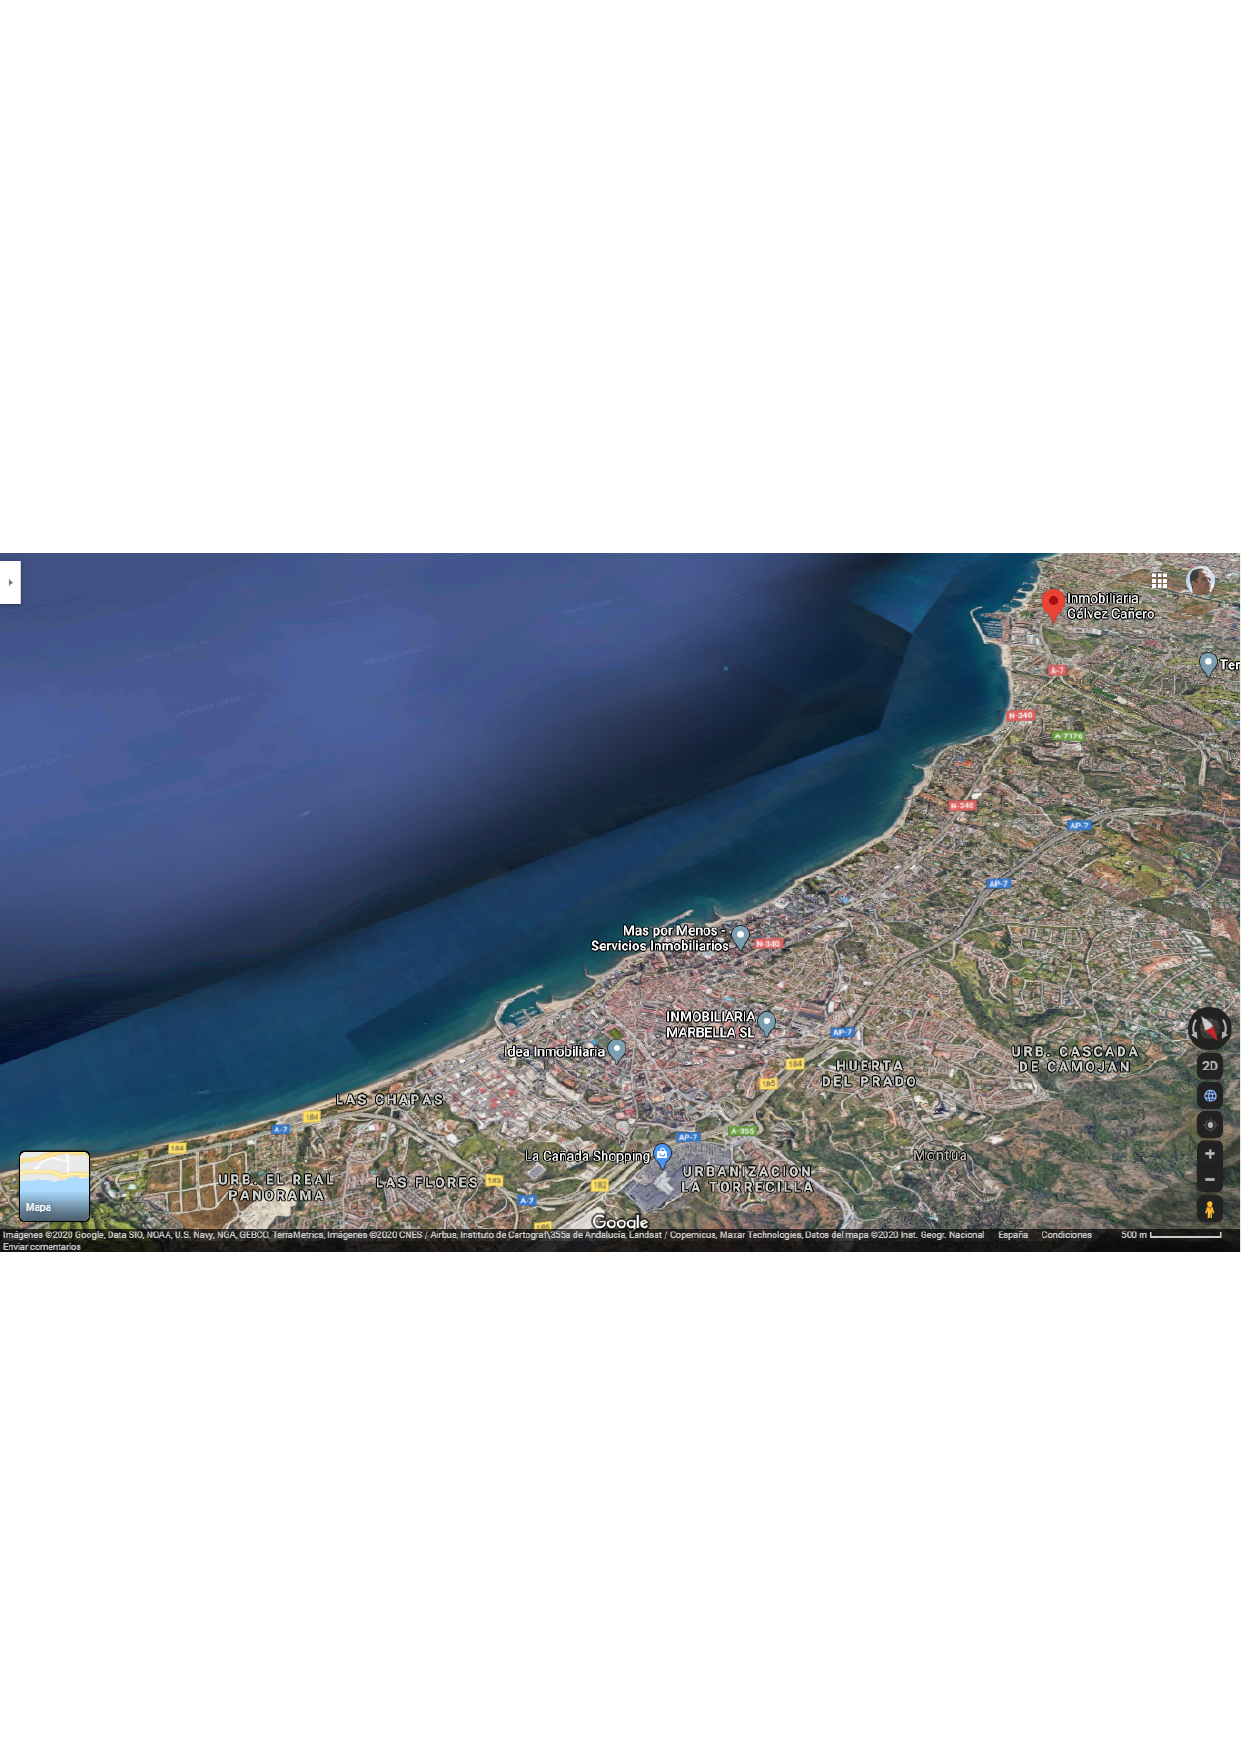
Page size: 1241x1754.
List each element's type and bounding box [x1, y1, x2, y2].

picture [0, 553, 1241, 1252]
